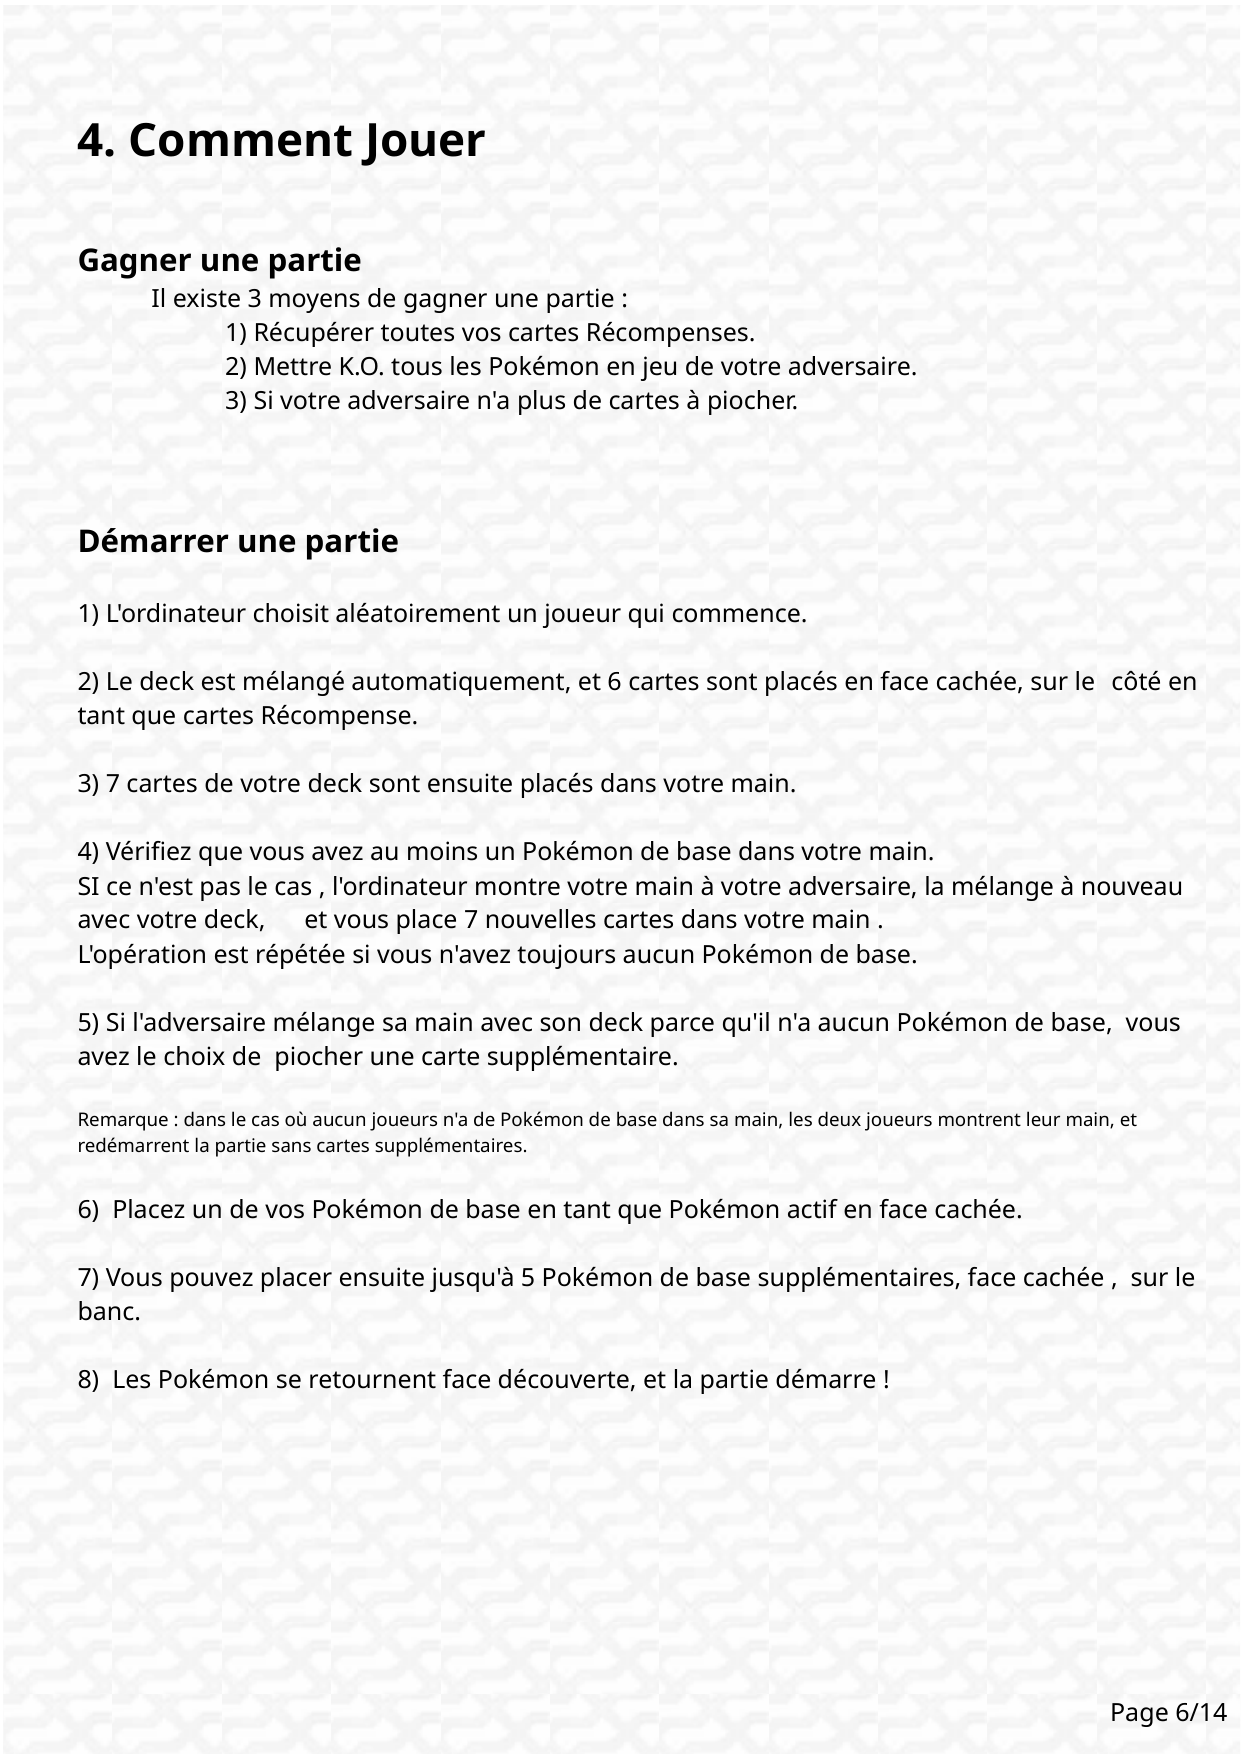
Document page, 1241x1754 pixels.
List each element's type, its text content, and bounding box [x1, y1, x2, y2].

text 8) Les Pokémon se retournent face découverte, et la partie démarre ! [77, 1362, 1240, 1396]
text 7) Vous pouvez placer ensuite jusqu'à 5 Pokémon de base supplémentaires, face cachée , sur le banc. [77, 1260, 1240, 1328]
text 3) 7 cartes de votre deck sont ensuite placés dans votre main. [77, 766, 1240, 800]
text Il existe 3 moyens de gagner une partie : [77, 281, 1240, 314]
text L'opération est répétée si vous n'avez toujours aucun Pokémon de base. [77, 936, 1240, 970]
text Démarrer une partie [77, 519, 1240, 562]
text 5) Si l'adversaire mélange sa main avec son deck parce qu'il n'a aucun Pokémon de base, vous avez le choix de piocher une carte supplémentaire. [77, 1004, 1240, 1072]
picture [3, 5, 1241, 1754]
text 1) L'ordinateur choisit aléatoirement un joueur qui commence. [77, 596, 1240, 630]
text Remarque : dans le cas où aucun joueurs n'a de Pokémon de base dans sa main, les deux joueurs montrent leur main, et redémarrent la partie sans cartes supplémentaires. [77, 1107, 1240, 1158]
text 3) Si votre adversaire n'a plus de cartes à piocher. [77, 383, 1240, 417]
text 1) Récupérer toutes vos cartes Récompenses. [3, 314, 1240, 349]
text 2) Le deck est mélangé automatiquement, et 6 cartes sont placés en face cachée, sur le côté en tant que cartes Récompense. [77, 664, 1240, 732]
text 4) Vérifiez que vous avez au moins un Pokémon de base dans votre main. [77, 834, 1240, 868]
text 6) Placez un de vos Pokémon de base en tant que Pokémon actif en face cachée. [77, 1192, 1240, 1226]
text Gagner une partie [77, 238, 1240, 281]
text 2) Mettre K.O. tous les Pokémon en jeu de votre adversaire. [77, 349, 1240, 383]
text 4. Comment Jouer [77, 107, 1240, 170]
text SI ce n'est pas le cas , l'ordinateur montre votre main à votre adversaire, la mélange à nouveau avec votre deck, et vous place 7 nouvelles cartes dans votre main . [77, 868, 1240, 936]
